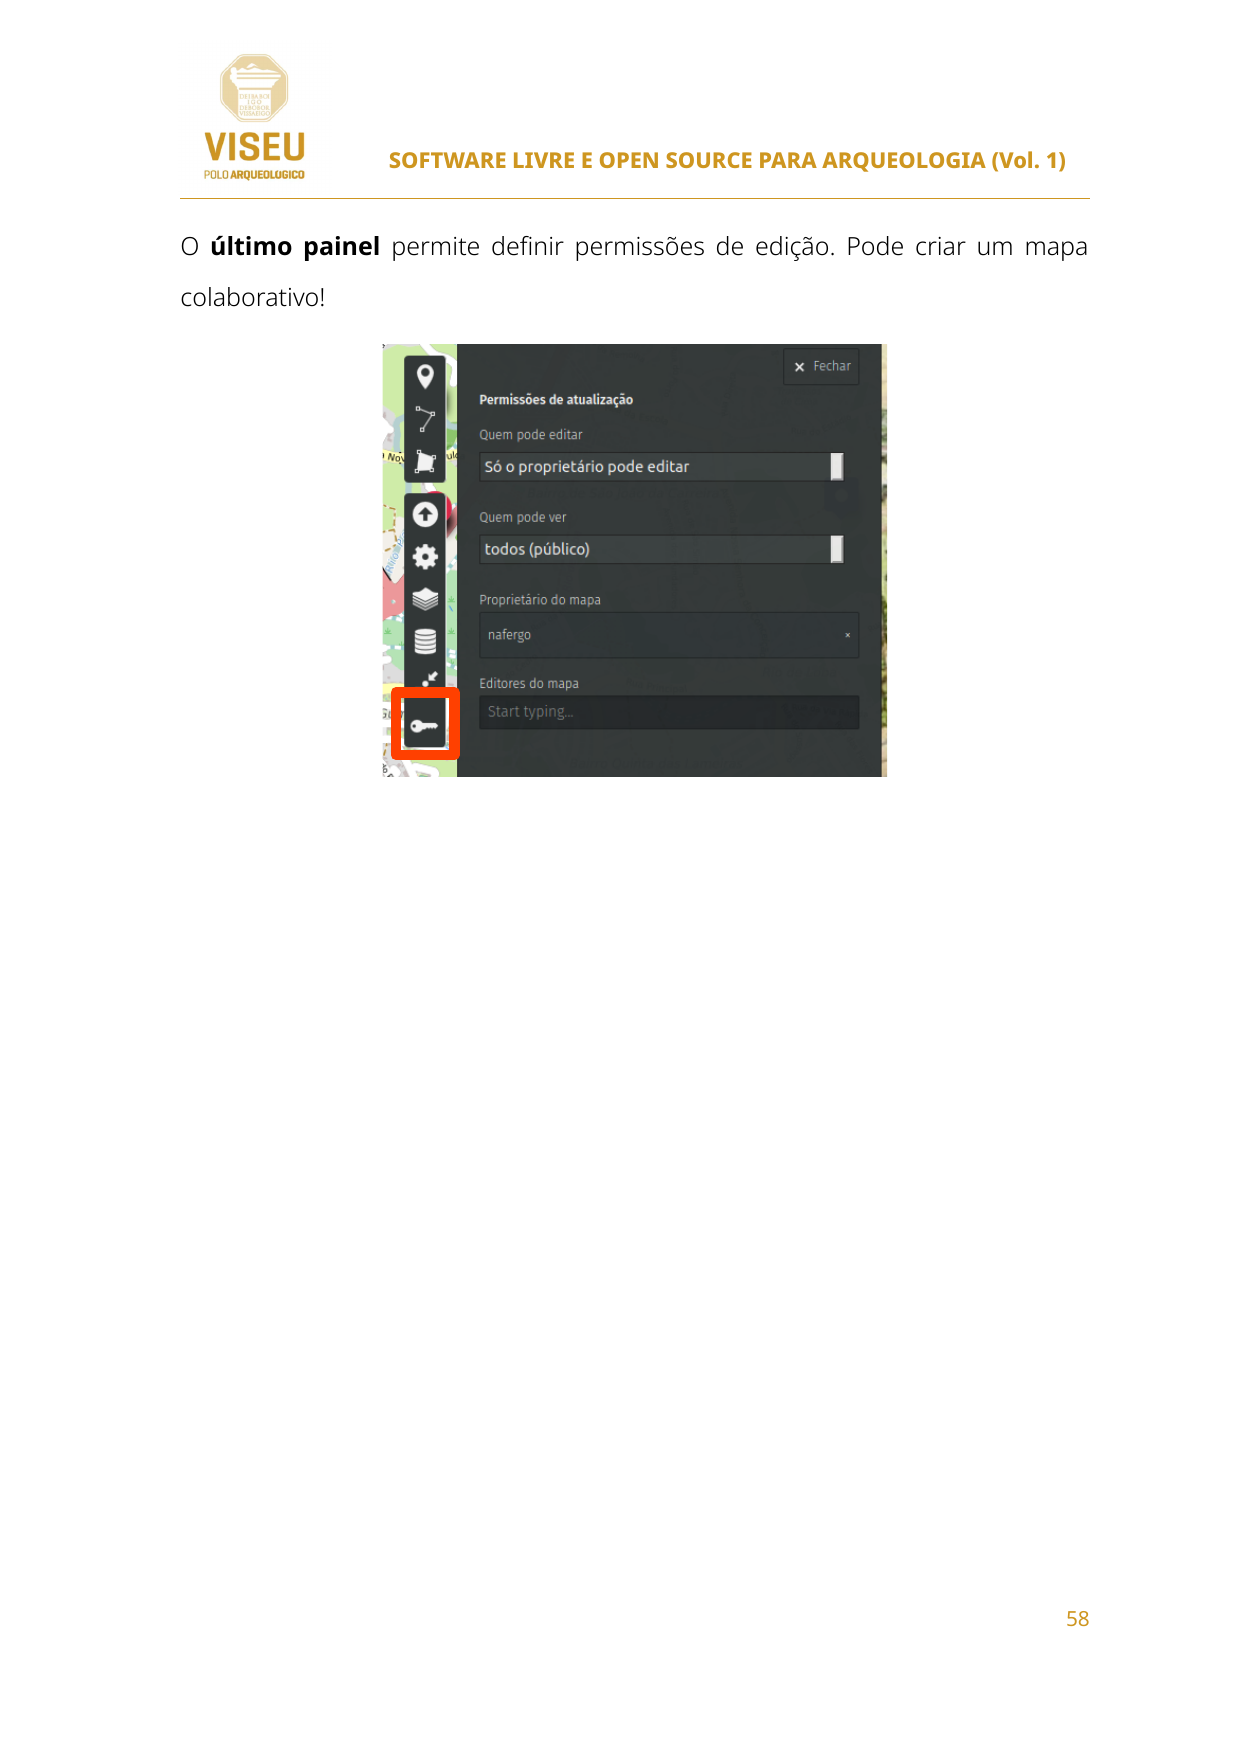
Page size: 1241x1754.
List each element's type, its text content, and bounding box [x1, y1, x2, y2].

text O último painel permite definir permissões de edição. Pode criar um mapa colaborativo! [180, 228, 1090, 313]
picture [382, 344, 888, 777]
